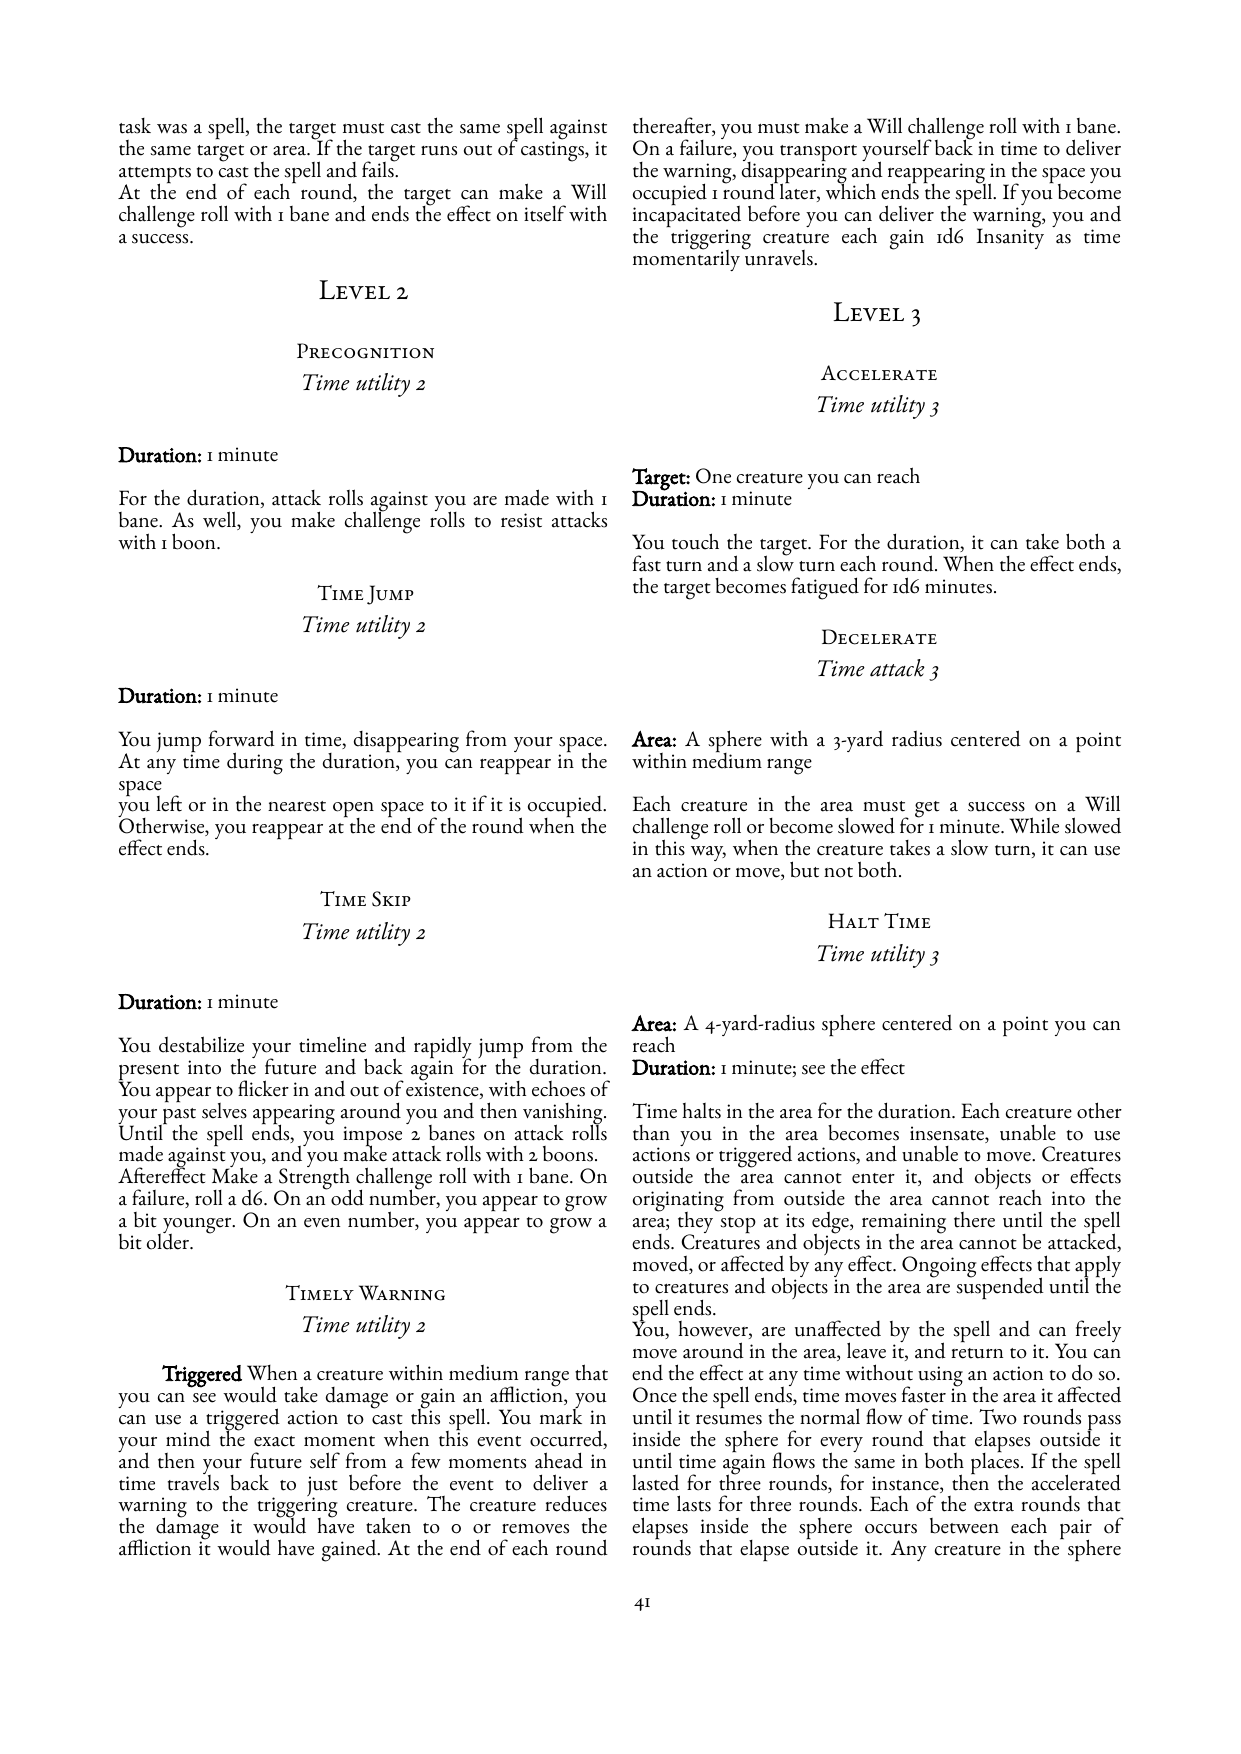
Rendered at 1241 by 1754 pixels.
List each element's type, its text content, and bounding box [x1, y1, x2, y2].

list Area: A 4-yard-radius sphere centered on a point you can reach [632, 998, 1122, 1059]
text Triggered When a creature within medium range that you can see would take damage or gain an affliction, you can use a triggered action to cast this spell. You mark in your mind the exact moment when this event occurred, and then your future self from a few moments ahead in time travels back to just before the event to deliver a warning to the triggering creature. The creature reduces the damage it would have taken to 0 or removes the affliction it would have gained. At the end of each round [118, 1358, 608, 1562]
subtitle Level 3 [632, 301, 1122, 329]
text At the end of each round, the target can make a Will challenge roll with 1 bane and ends the effect on itself with a success. [118, 184, 608, 249]
subtitle Level 2 [118, 279, 608, 307]
list Duration: 1 minute [118, 427, 608, 468]
text You touch the target. For the duration, it can take both a fast turn and a slow turn each round. When the effect ends, the target becomes fatigued for 1d6 minutes. [632, 524, 1122, 599]
subtitle Time attack 3 [632, 659, 1122, 684]
text you left or in the nearest open space to it if it is occupied. Otherwise, you reappear at the end of the round when the effect ends. [118, 796, 608, 862]
subtitle Timely Warning [118, 1285, 608, 1307]
list Target: One creature you can reach [632, 449, 1122, 490]
list Duration: 1 minute [118, 976, 608, 1015]
subtitle Precognition [118, 343, 608, 364]
text Time halts in the area for the duration. Each creature other than you in the area becomes insensate, unable to use actions or triggered actions, and unable to move. Creatures outside the area cannot enter it, and objects or effects originating from outside the area cannot reach into the area; they stop at its edge, remaining there until the spell ends. Creatures and objects in the area cannot be attacked, moved, or affected by any effect. Ongoing effects that apply to creatures and objects in the area are suspended until the spell ends. [632, 1093, 1122, 1321]
subtitle Time utility 3 [632, 944, 1122, 968]
subtitle Time Jump [118, 585, 608, 607]
text thereafter, you must make a Will challenge roll with 1 bane. On a failure, you transport yourself back in time to deliver the warning, disappearing and reappearing in the space you occupied 1 round later, which ends the spell. If you become incapacitated before you can deliver the warning, you and the triggering creature each gain 1d6 Insanity as time momentarily unravels. [632, 118, 1122, 271]
subtitle Halt Time [632, 913, 1122, 935]
list Duration: 1 minute [632, 490, 1122, 512]
list Duration: 1 minute; see the effect [632, 1059, 1122, 1081]
text You, however, are unaffected by the spell and can freely move around in the area, leave it, and return to it. You can end the effect at any time without using an action to do so. Once the spell ends, time moves faster in the area it affected until it resumes the normal flow of time. Two rounds pass inside the sphere for every round that elapses outside it until time again flows the same in both places. If the spell lasted for three rounds, for instance, then the accelerated time lasts for three rounds. Each of the extra rounds that elapses inside the sphere occurs between each pair of rounds that elapse outside it. Any creature in the sphere [632, 1321, 1122, 1562]
subtitle Time utility 2 [118, 922, 608, 946]
text Each creature in the area must get a success on a Will challenge roll or become slowed for 1 minute. While slowed in this way, when the creature takes a slow turn, it can use an action or move, but not both. [632, 786, 1122, 884]
text You jump forward in time, disappearing from your space. At any time during the duration, you can reappear in the space [118, 721, 608, 796]
subtitle Time utility 2 [118, 373, 608, 397]
list Area: A sphere with a 3-yard radius centered on a point within medium range [632, 713, 1122, 774]
subtitle Time utility 3 [632, 395, 1122, 419]
subtitle Time Skip [118, 891, 608, 913]
text You destabilize your timeline and rapidly jump from the present into the future and back again for the duration. You appear to flicker in and out of existence, with echoes of your past selves appearing around you and then vanishing. Until the spell ends, you impose 2 banes on attack rolls made against you, and you make attack rolls with 2 boons. [118, 1027, 608, 1168]
subtitle Time utility 2 [118, 1316, 608, 1340]
subtitle Accelerate [632, 364, 1122, 386]
subtitle Time utility 2 [118, 616, 608, 640]
list Duration: 1 minute [118, 669, 608, 709]
text For the duration, attack rolls against you are made with 1 bane. As well, you make challenge rolls to resist attacks with 1 boon. [118, 480, 608, 556]
text task was a spell, the target must cast the same spell against the same target or area. If the target runs out of castings, it attempts to cast the spell and fails. [118, 118, 608, 184]
subtitle Decelerate [632, 629, 1122, 651]
text Aftereffect Make a Strength challenge roll with 1 bane. On a failure, roll a d6. On an odd number, you appear to grow a bit younger. On an even number, you appear to grow a bit older. [118, 1168, 608, 1256]
